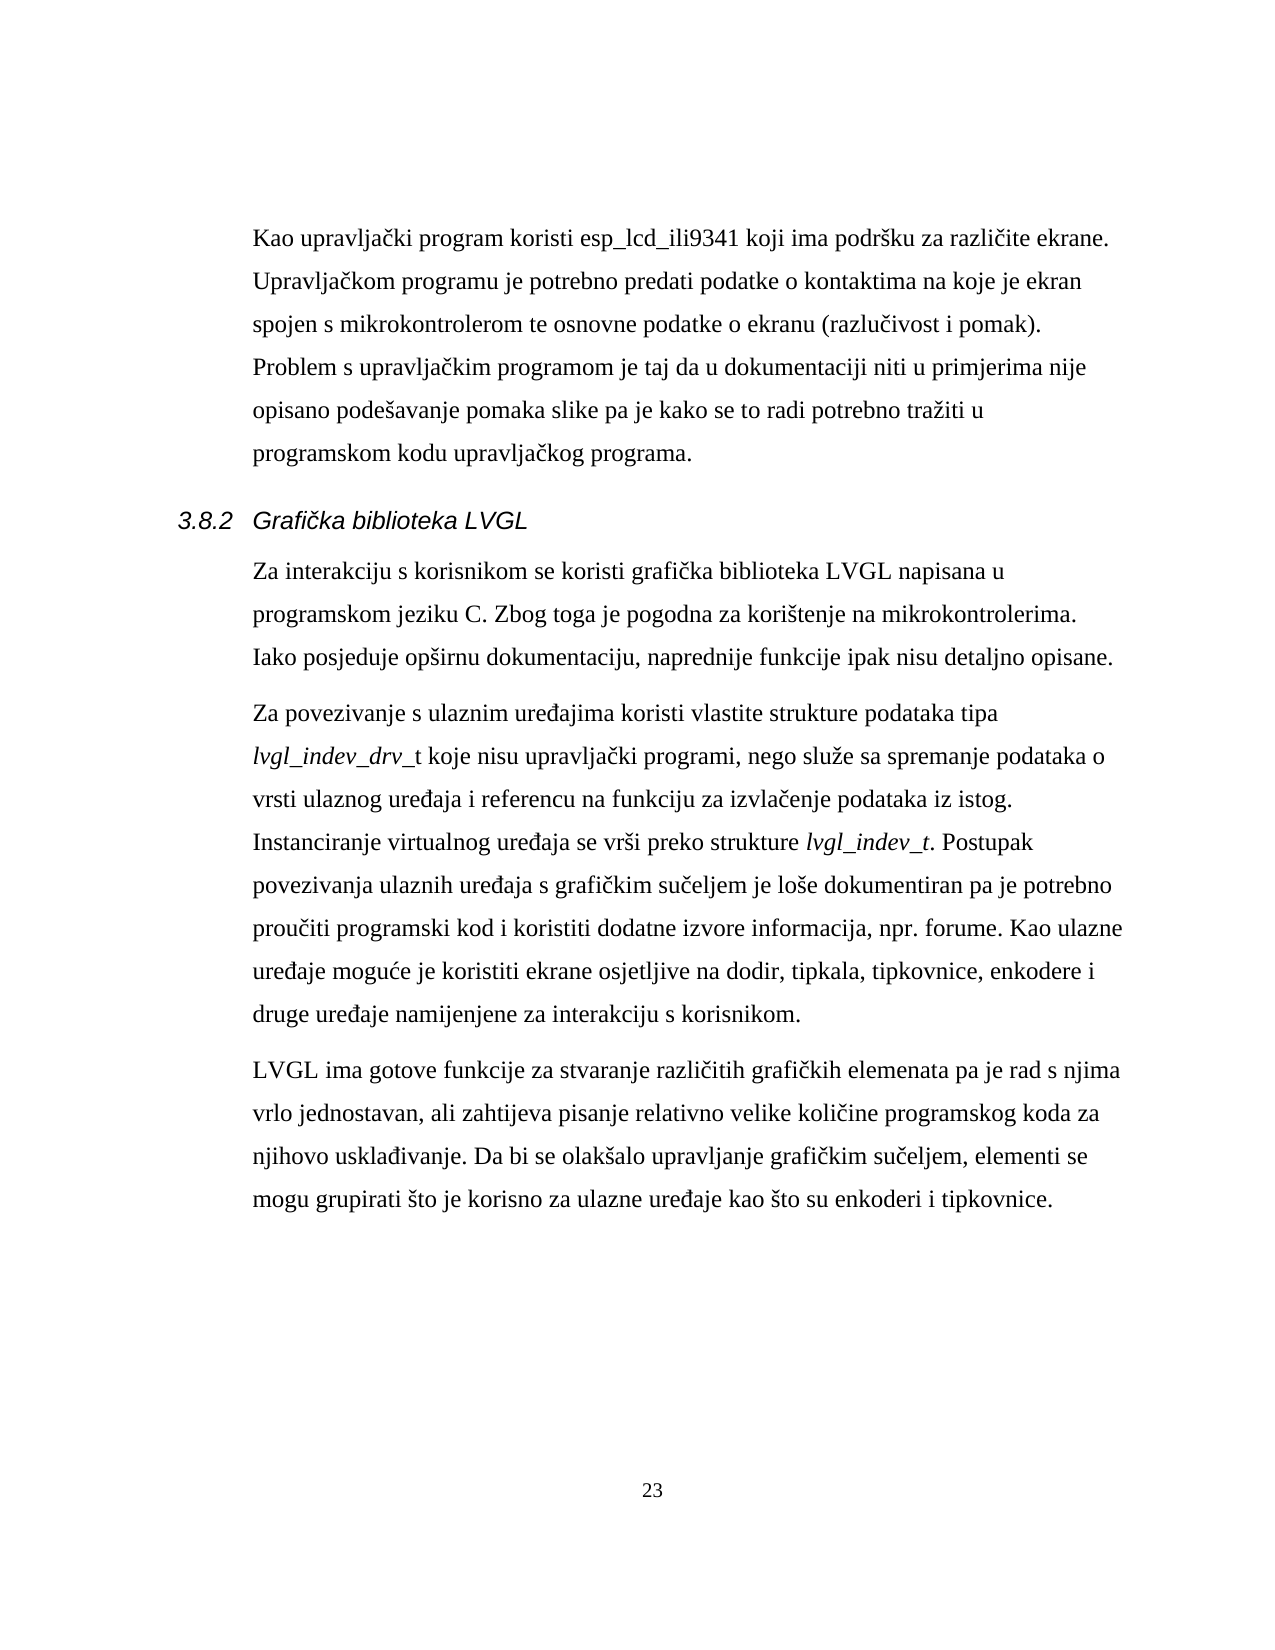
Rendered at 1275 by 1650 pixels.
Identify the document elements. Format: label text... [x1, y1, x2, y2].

text LVGL ima gotove funkcije za stvaranje različitih grafičkih elemenata pa je rad s njima vrlo jednostavan, ali zahtijeva pisanje relativno velike količine programskog koda za njihovo usklađivanje. Da bi se olakšalo upravljanje grafičkim sučeljem, elementi se mogu grupirati što je korisno za ulazne uređaje kao što su enkoderi i tipkovnice. [252, 1055, 1127, 1213]
text Za interakciju s korisnikom se koristi grafička biblioteka LVGL napisana u programskom jeziku C. Zbog toga je pogodna za korištenje na mikrokontrolerima. Iako posjeduje opširnu dokumentaciju, naprednije funkcije ipak nisu detaljno opisane. [252, 556, 1127, 671]
text Kao upravljački program koristi esp_lcd_ili9341 koji ima podršku za različite ekrane. Upravljačkom programu je potrebno predati podatke o kontaktima na koje je ekran spojen s mikrokontrolerom te osnovne podatke o ekranu (razlučivost i pomak). Problem s upravljačkim programom je taj da u dokumentaciji niti u primjerima nije opisano podešavanje pomaka slike pa je kako se to radi potrebno tražiti u programskom kodu upravljačkog programa. [252, 223, 1127, 467]
text Za povezivanje s ulaznim uređajima koristi vlastite strukture podataka tipa lvgl_indev_drv_t koje nisu upravljački programi, nego služe sa spremanje podataka o vrsti ulaznog uređaja i referencu na funkciju za izvlačenje podataka iz istog. Instanciranje virtualnog uređaja se vrši preko strukture lvgl_indev_t. Postupak povezivanja ulaznih uređaja s grafičkim sučeljem je loše dokumentiran pa je potrebno proučiti programski kod i koristiti dodatne izvore informacija, npr. forume. Kao ulazne uređaje moguće je koristiti ekrane osjetljive na dodir, tipkala, tipkovnice, enkodere i druge uređaje namijenjene za interakciju s korisnikom. [252, 698, 1127, 1028]
subtitle Grafička biblioteka LVGL [177, 506, 1127, 535]
